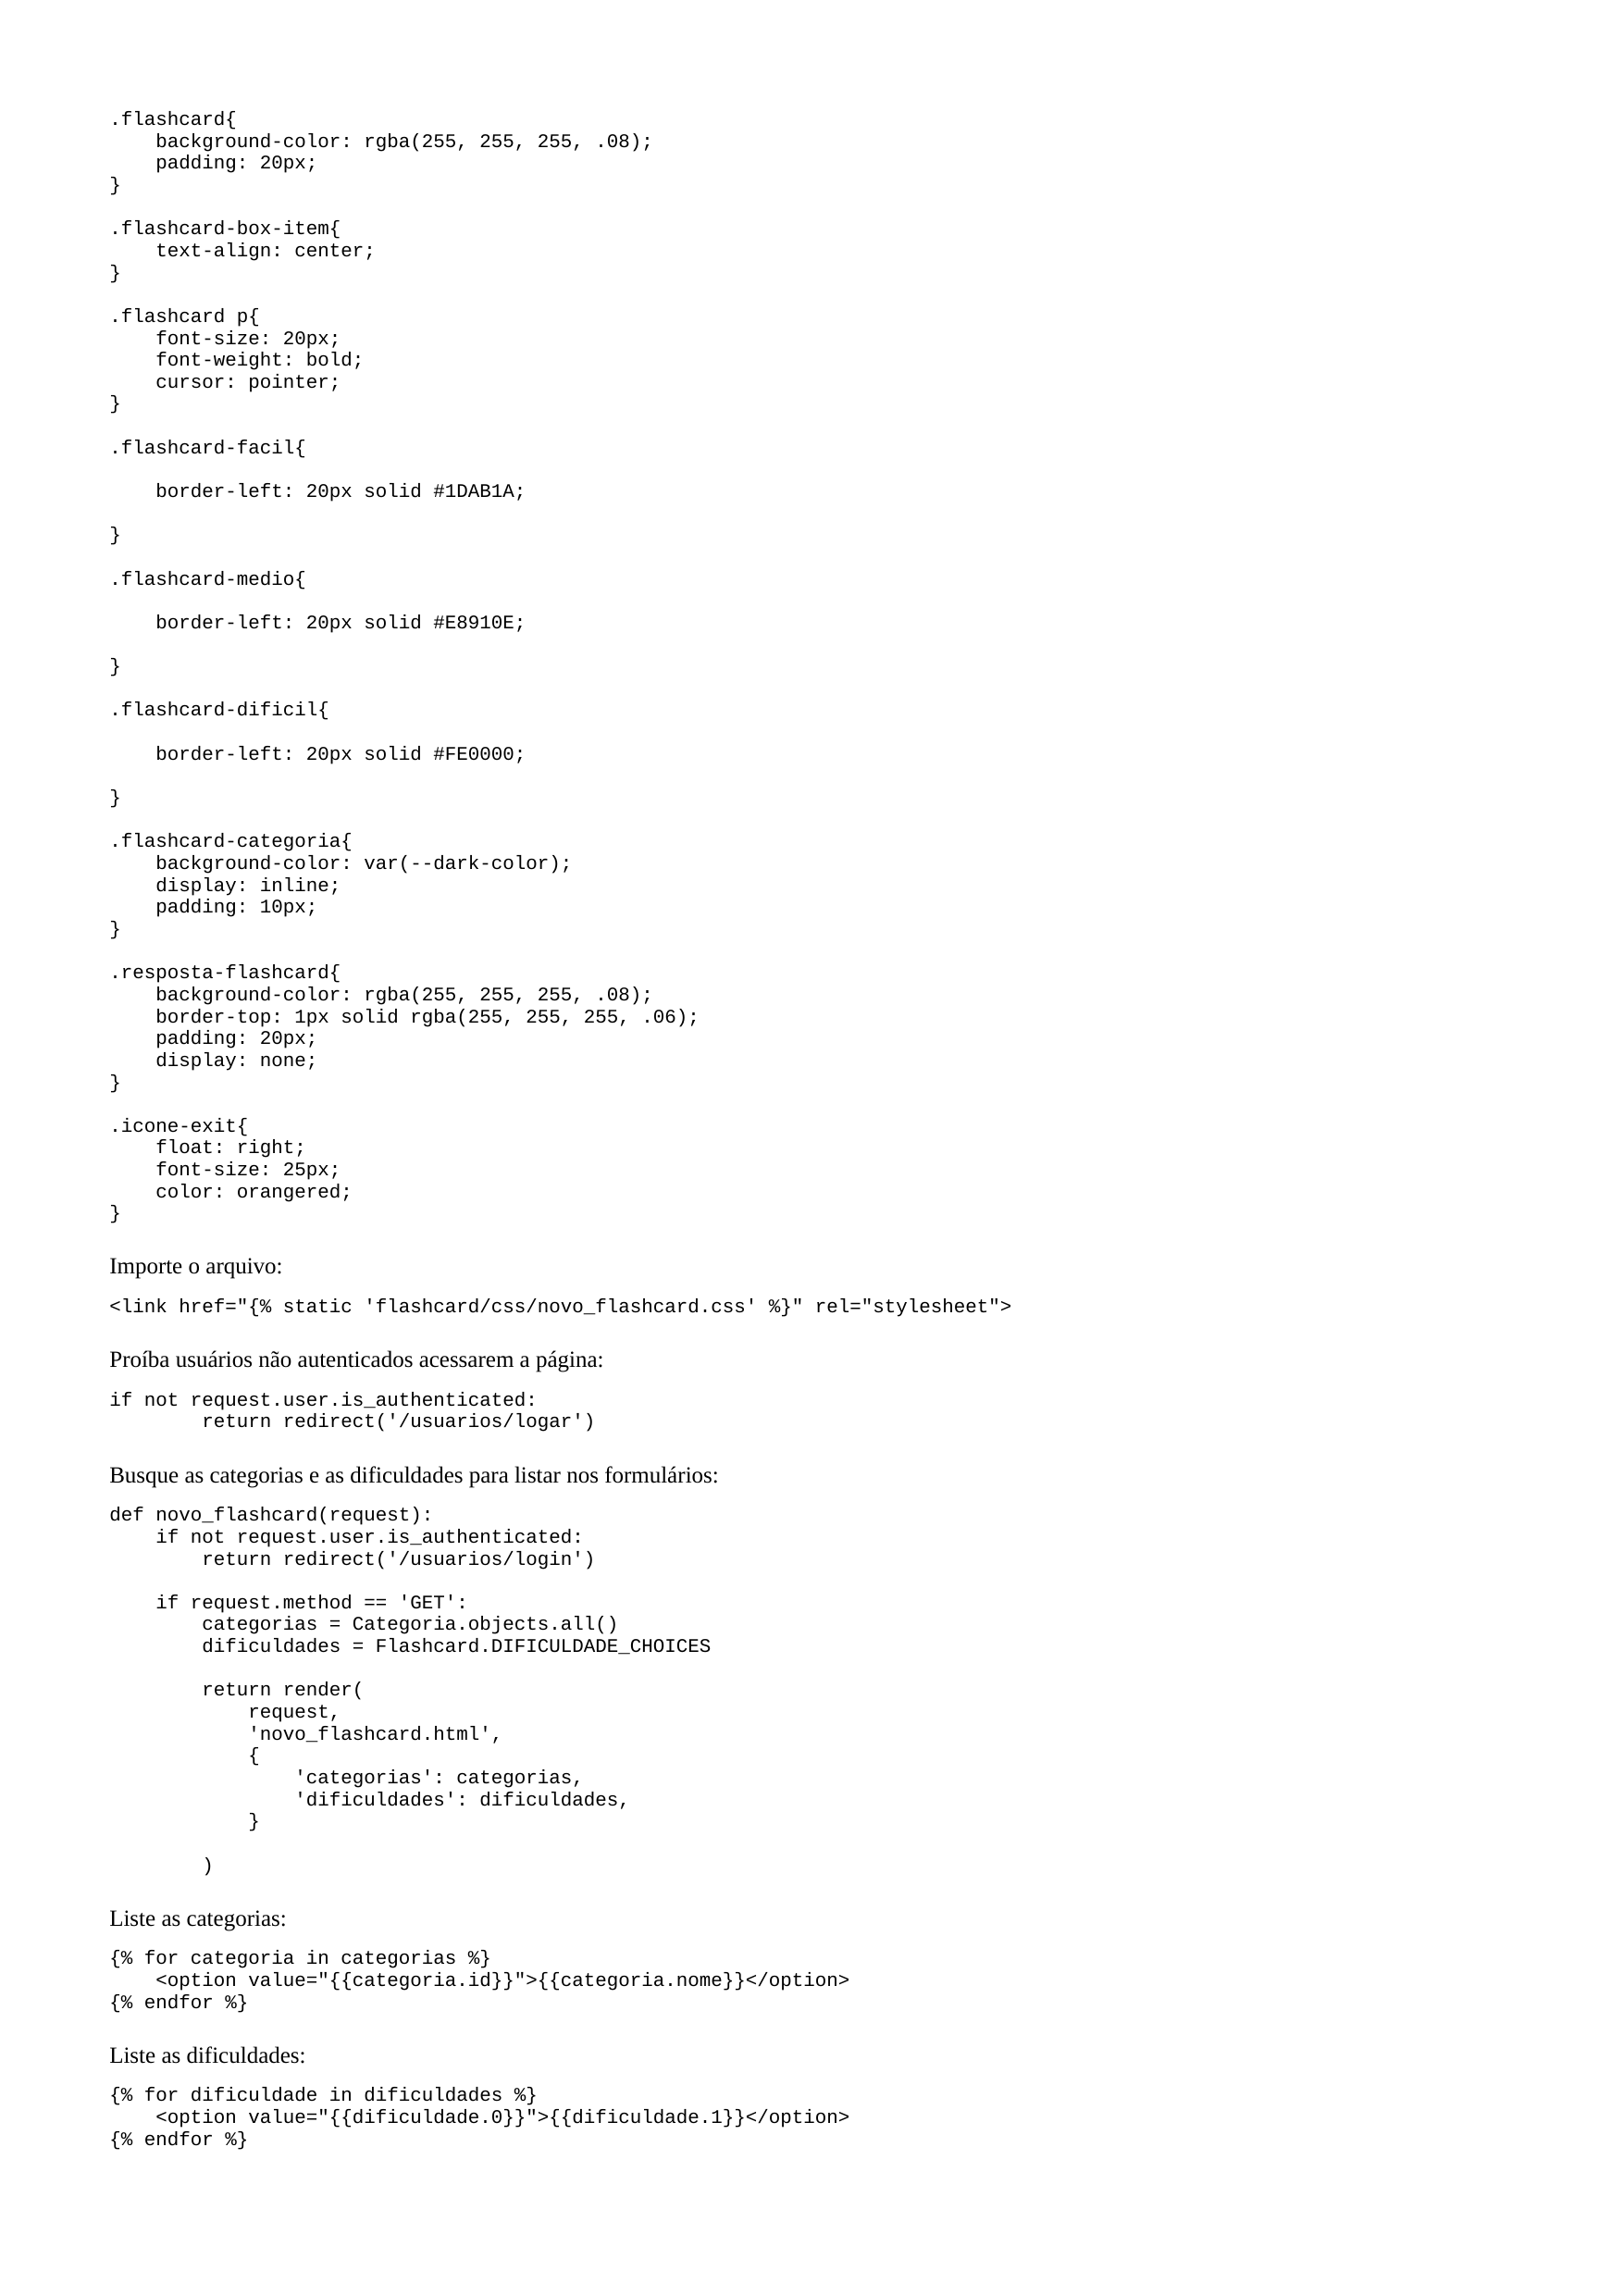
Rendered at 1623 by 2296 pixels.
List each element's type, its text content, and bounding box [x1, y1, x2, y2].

text .flashcard-facil{ [109, 438, 1514, 459]
text { [109, 1745, 1514, 1768]
text display: inline; [109, 875, 1514, 897]
text if request.method == 'GET': [109, 1593, 1514, 1614]
text } [109, 394, 1514, 416]
text 'dificuldades': dificuldades, [109, 1790, 1514, 1811]
text <link href="{% static 'flashcard/css/novo_flashcard.css' %}" rel="stylesheet"> [109, 1297, 1514, 1319]
text if not request.user.is_authenticated: [109, 1390, 1514, 1412]
text } [109, 525, 1514, 547]
text Liste as categorias: [109, 1905, 1514, 1930]
text .resposta-flashcard{ [109, 962, 1514, 985]
text border-left: 20px solid #FE0000; [109, 744, 1514, 765]
text {% for dificuldade in dificuldades %} [109, 2085, 1514, 2107]
text border-left: 20px solid #1DAB1A; [109, 481, 1514, 503]
text categorias = Categoria.objects.all() [109, 1614, 1514, 1636]
text .flashcard-box-item{ [109, 218, 1514, 241]
text 'categorias': categorias, [109, 1768, 1514, 1790]
text background-color: rgba(255, 255, 255, .08); [109, 131, 1514, 153]
text {% endfor %} [109, 2129, 1514, 2151]
text background-color: var(--dark-color); [109, 853, 1514, 875]
text 'novo_flashcard.html', [109, 1724, 1514, 1745]
text .flashcard p{ [109, 306, 1514, 328]
text .flashcard{ [109, 109, 1514, 131]
text border-top: 1px solid rgba(255, 255, 255, .06); [109, 1007, 1514, 1028]
text <option value="{{categoria.id}}">{{categoria.nome}}</option> [109, 1970, 1514, 1992]
text border-left: 20px solid #E8910E; [109, 613, 1514, 635]
text padding: 20px; [109, 153, 1514, 175]
text <option value="{{dificuldade.0}}">{{dificuldade.1}}</option> [109, 2107, 1514, 2129]
text return redirect('/usuarios/logar') [109, 1412, 1514, 1433]
text } [109, 919, 1514, 941]
text Busque as categorias e as dificuldades para listar nos formulários: [109, 1461, 1514, 1487]
text padding: 20px; [109, 1028, 1514, 1050]
text float: right; [109, 1137, 1514, 1160]
text cursor: pointer; [109, 372, 1514, 394]
text Importe o arquivo: [109, 1252, 1514, 1279]
text } [109, 1811, 1514, 1833]
text font-size: 25px; [109, 1160, 1514, 1182]
text background-color: rgba(255, 255, 255, .08); [109, 985, 1514, 1007]
text text-align: center; [109, 241, 1514, 263]
text dificuldades = Flashcard.DIFICULDADE_CHOICES [109, 1636, 1514, 1658]
text } [109, 1072, 1514, 1094]
text color: orangered; [109, 1182, 1514, 1203]
text .flashcard-medio{ [109, 569, 1514, 590]
text } [109, 263, 1514, 284]
text .flashcard-categoria{ [109, 831, 1514, 853]
text font-size: 20px; [109, 328, 1514, 350]
text display: none; [109, 1050, 1514, 1072]
text def novo_flashcard(request): [109, 1505, 1514, 1527]
text request, [109, 1702, 1514, 1724]
text return render( [109, 1680, 1514, 1702]
text padding: 10px; [109, 897, 1514, 919]
text Liste as dificuldades: [109, 2042, 1514, 2067]
text } [109, 175, 1514, 197]
text {% for categoria in categorias %} [109, 1948, 1514, 1970]
text Proíba usuários não autenticados acessarem a página: [109, 1346, 1514, 1372]
text ) [109, 1855, 1514, 1877]
text if not request.user.is_authenticated: [109, 1527, 1514, 1548]
text } [109, 656, 1514, 678]
text .icone-exit{ [109, 1116, 1514, 1137]
text } [109, 788, 1514, 810]
text font-weight: bold; [109, 350, 1514, 372]
text .flashcard-dificil{ [109, 701, 1514, 722]
text return redirect('/usuarios/login') [109, 1548, 1514, 1570]
text } [109, 1203, 1514, 1225]
text {% endfor %} [109, 1992, 1514, 2014]
